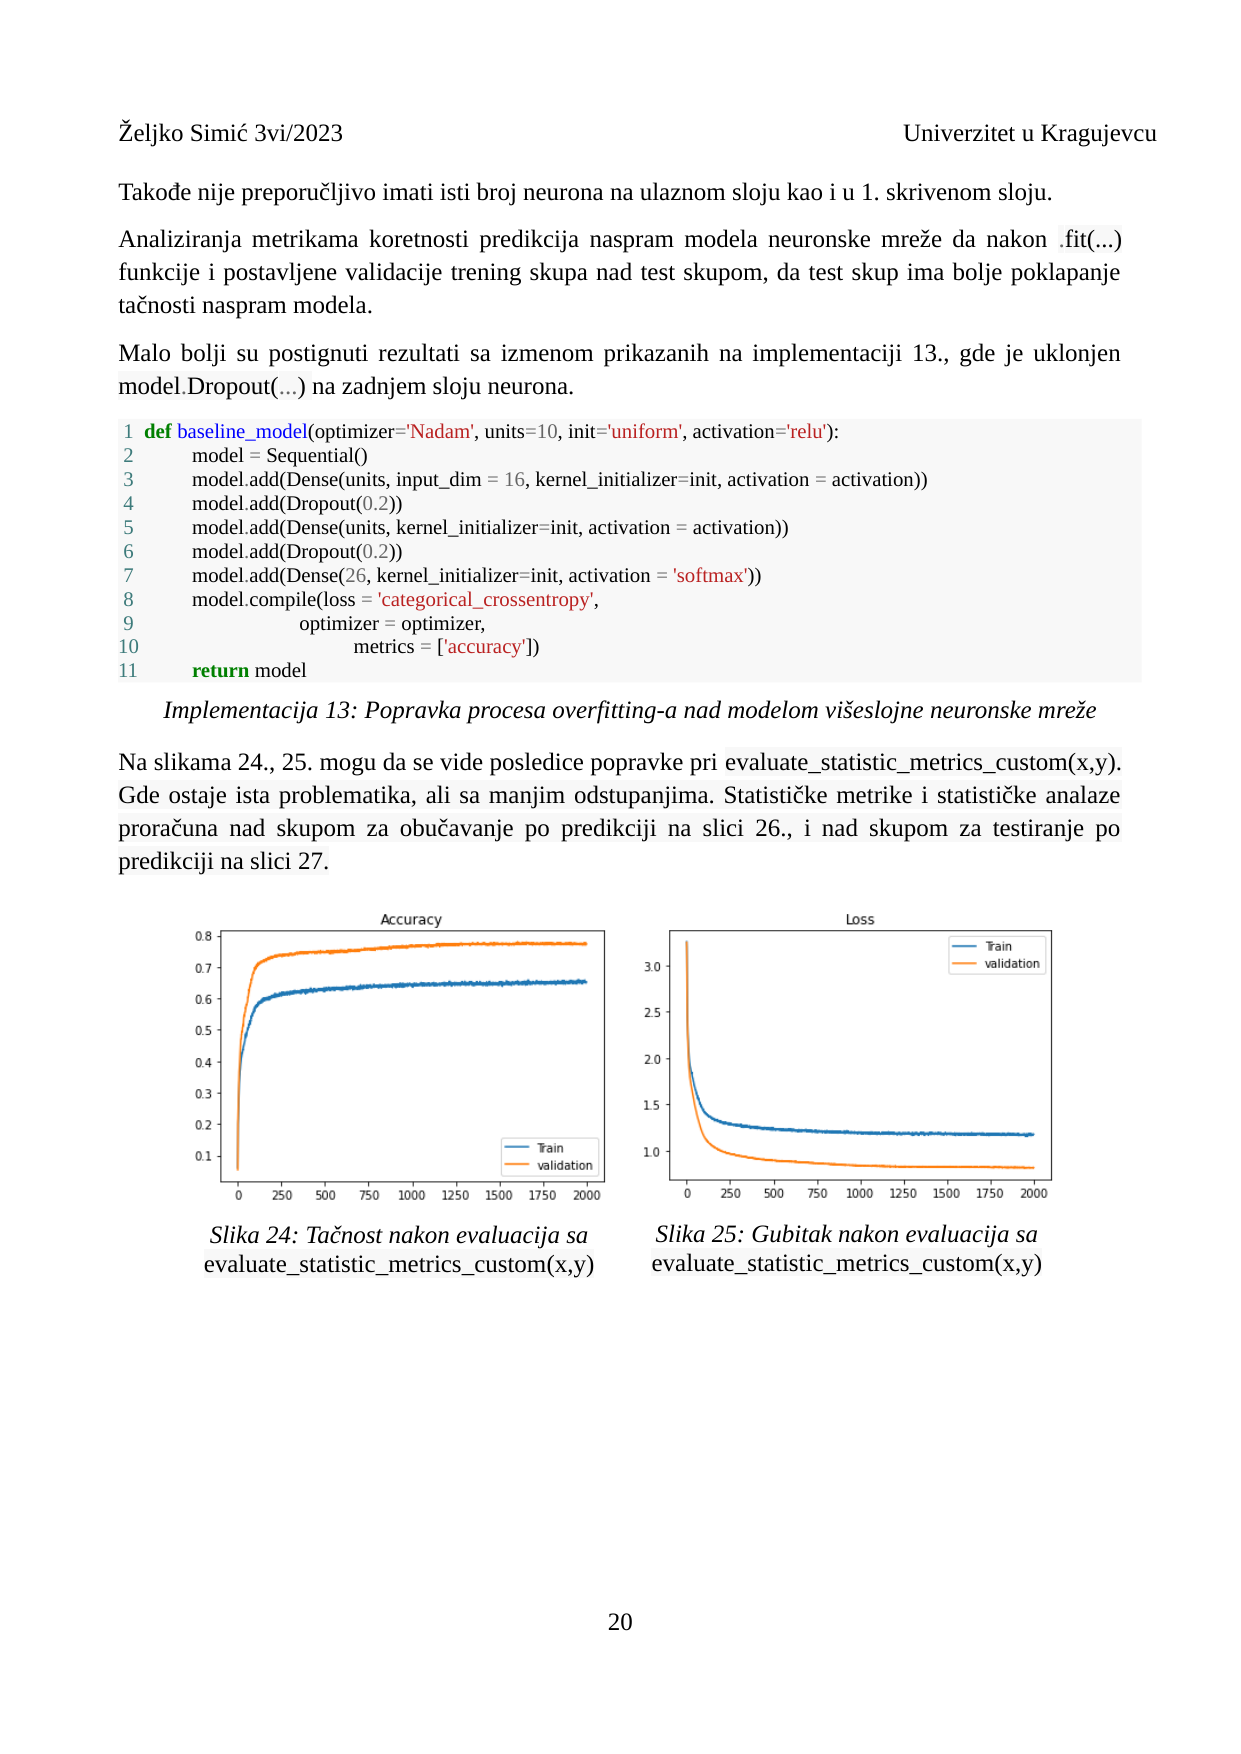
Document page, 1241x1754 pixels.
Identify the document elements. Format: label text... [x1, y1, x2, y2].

picture [635, 906, 1059, 1207]
text Takođe nije preporučljivo imati isti broj neurona na ulaznom sloju kao i u 1. skrivenom sloju. [118, 177, 1122, 206]
text Malo bolji su postignuti rezultati sa izmenom prikazanih na implementaciji 13., gde je uklonjen model.Dropout(...) na zadnjem sloju neurona. [118, 338, 1122, 400]
picture [186, 906, 612, 1209]
text Na slikama 24., 25. mogu da se vide posledice popravke pri evaluate_statistic_metrics_custom(x,y). Gde ostaje ista problematika, ali sa manjim odstupanjima. Statističke metrike i statističke analaze proračuna nad skupom za obučavanje po predikciji na slici 26., i nad skupom za testiranje po predikciji na slici 27. [118, 724, 1122, 875]
text Slika 24: Tačnost nakon evaluacija sa evaluate_statistic_metrics_custom(x,y) [186, 1209, 612, 1278]
text Implementacija 13: Popravka procesa overfitting-a nad modelom višeslojne neuronske mreže [118, 683, 1142, 724]
text Analiziranja metrikama koretnosti predikcija naspram modela neuronske mreže da nakon .fit(...) funkcije i postavljene validacije trening skupa nad test skupom, da test skup ima bolje poklapanje tačnosti naspram modela. [118, 224, 1122, 319]
text Slika 25: Gubitak nakon evaluacija sa evaluate_statistic_metrics_custom(x,y) [635, 1207, 1058, 1276]
